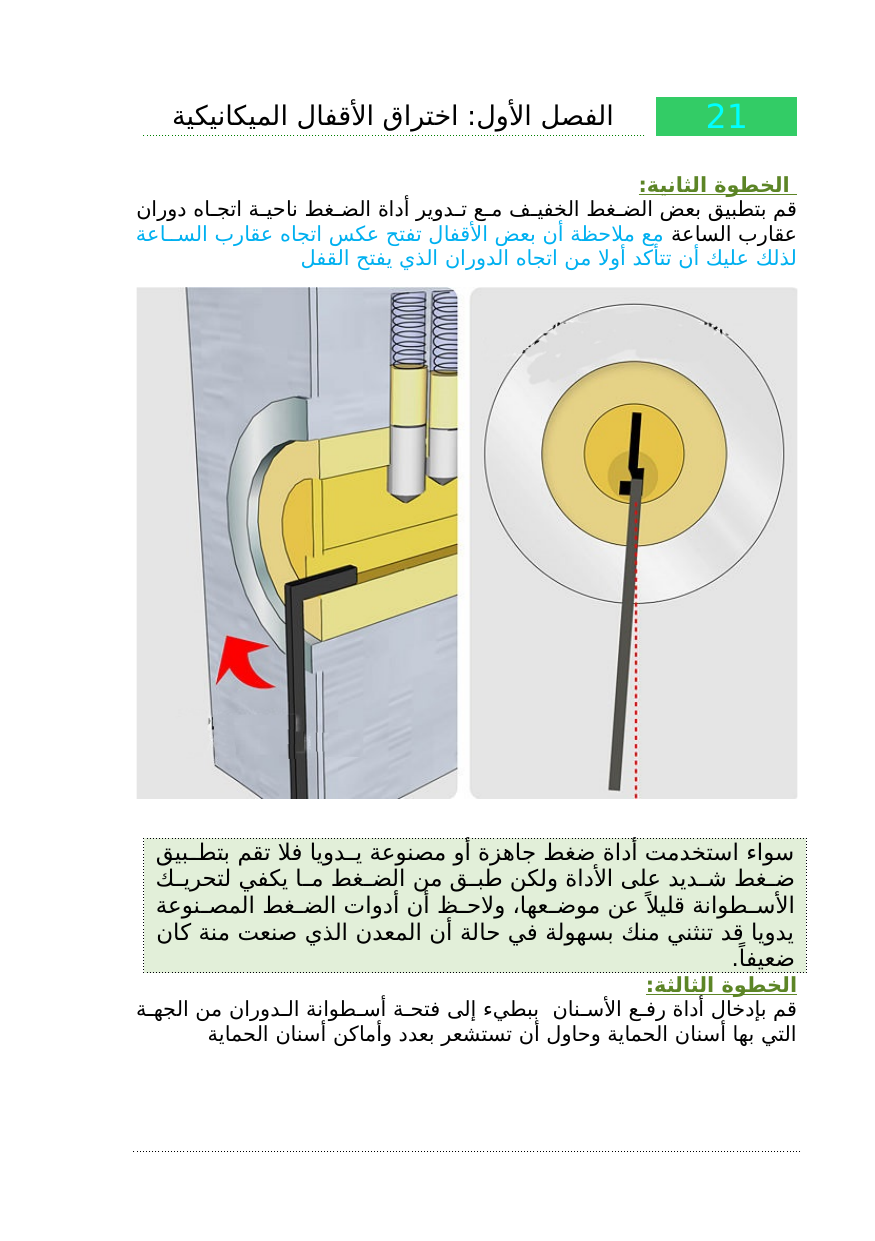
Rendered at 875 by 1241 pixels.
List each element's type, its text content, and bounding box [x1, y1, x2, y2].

text قم بتطبيق بعض الضغط الخفيف مع تدوير أداة الضغط ناحية اتجاه دوران عقارب الساعة مع ملاحظة أن بعض الأقفال تفتح عكس اتجاه عقارب الساعة لذلك عليك أن تتأكد أولا من اتجاه الدوران الذي يفتح القفل [136, 197, 797, 270]
picture [136, 287, 798, 799]
table_header سواء استخدمت أداة ضغط جاهزة أو مصنوعة يدويا فلا تقم بتطبيق ضغط شديد على الأداة ولكن طبق من الضغط ما يكفي لتحريك الأسطوانة قليلاً عن موضعها، ولاحظ أن أدوات الضغط المصنوعة يدويا قد تنثني منك بسهولة في حالة أن المعدن الذي صنعت منة كان ضعيفاً. [144, 838, 806, 972]
text الخطوة الثانية: [136, 173, 797, 197]
text قم بإدخال أداة رفع الأسنان ببطيء إلى فتحة أسطوانة الدوران من الجهة التي بها أسنان الحماية وحاول أن تستشعر بعدد وأماكن أسنان الحماية [136, 997, 797, 1046]
text الخطوة الثالثة: [136, 973, 797, 997]
